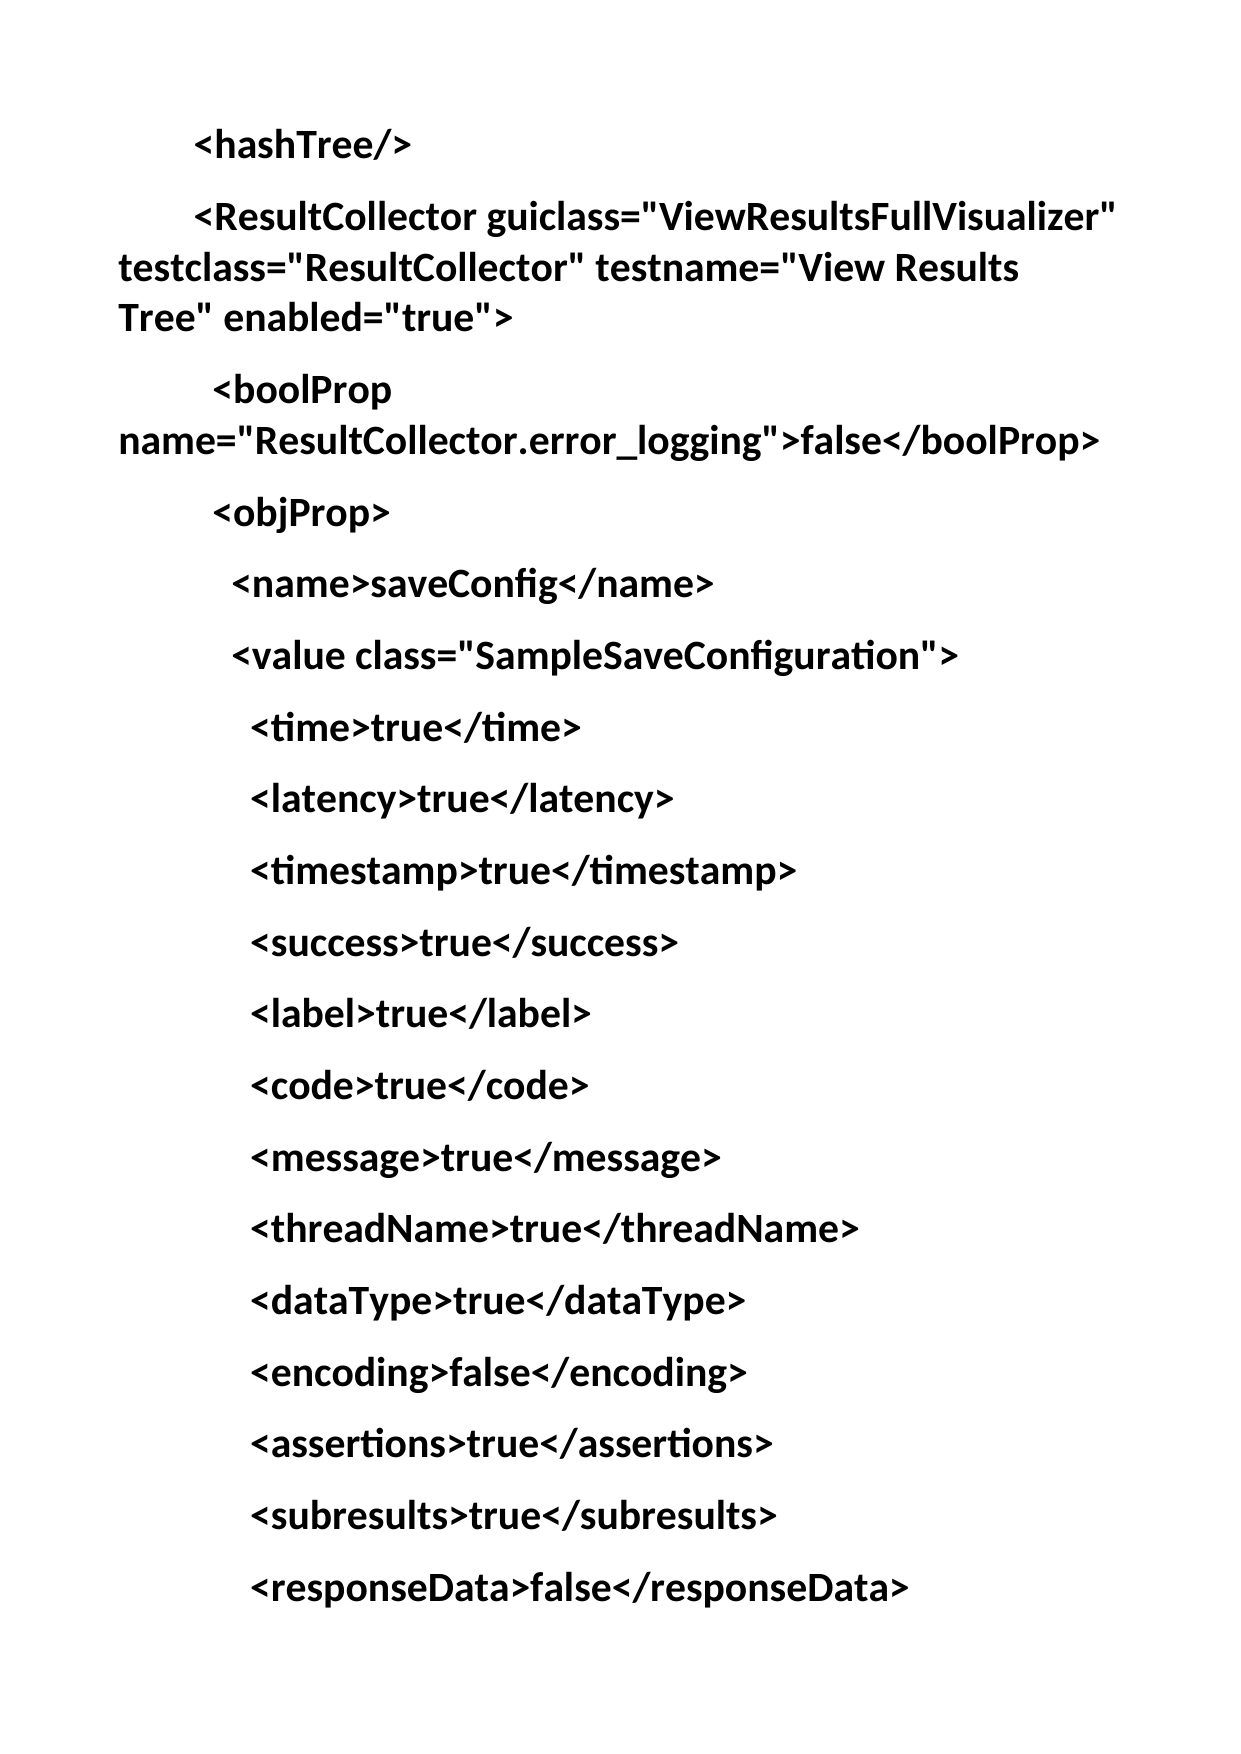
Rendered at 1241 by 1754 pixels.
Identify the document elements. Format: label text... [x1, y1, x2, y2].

text <message>true</message> [118, 1131, 1122, 1181]
text <responseData>false</responseData> [118, 1561, 1122, 1611]
text <dataType>true</dataType> [118, 1274, 1122, 1325]
text <encoding>false</encoding> [118, 1346, 1122, 1396]
text <hashTree/> [118, 118, 1122, 169]
text <code>true</code> [118, 1059, 1122, 1110]
text <subresults>true</subresults> [118, 1489, 1122, 1540]
text <latency>true</latency> [118, 772, 1122, 823]
text <ResultCollector guiclass="ViewResultsFullVisualizer" testclass="ResultCollector" testname="View Results Tree" enabled="true"> [118, 190, 1122, 342]
text <timestamp>true</timestamp> [118, 844, 1122, 895]
text <time>true</time> [118, 701, 1122, 751]
text <value class="SampleSaveConfiguration"> [118, 629, 1122, 680]
text <label>true</label> [118, 987, 1122, 1038]
text <objProp> [118, 486, 1122, 536]
text <threadName>true</threadName> [118, 1202, 1122, 1253]
text <boolProp name="ResultCollector.error_logging">false</boolProp> [118, 363, 1122, 465]
text <name>saveConfig</name> [118, 557, 1122, 608]
text <success>true</success> [118, 916, 1122, 966]
text <assertions>true</assertions> [118, 1417, 1122, 1468]
